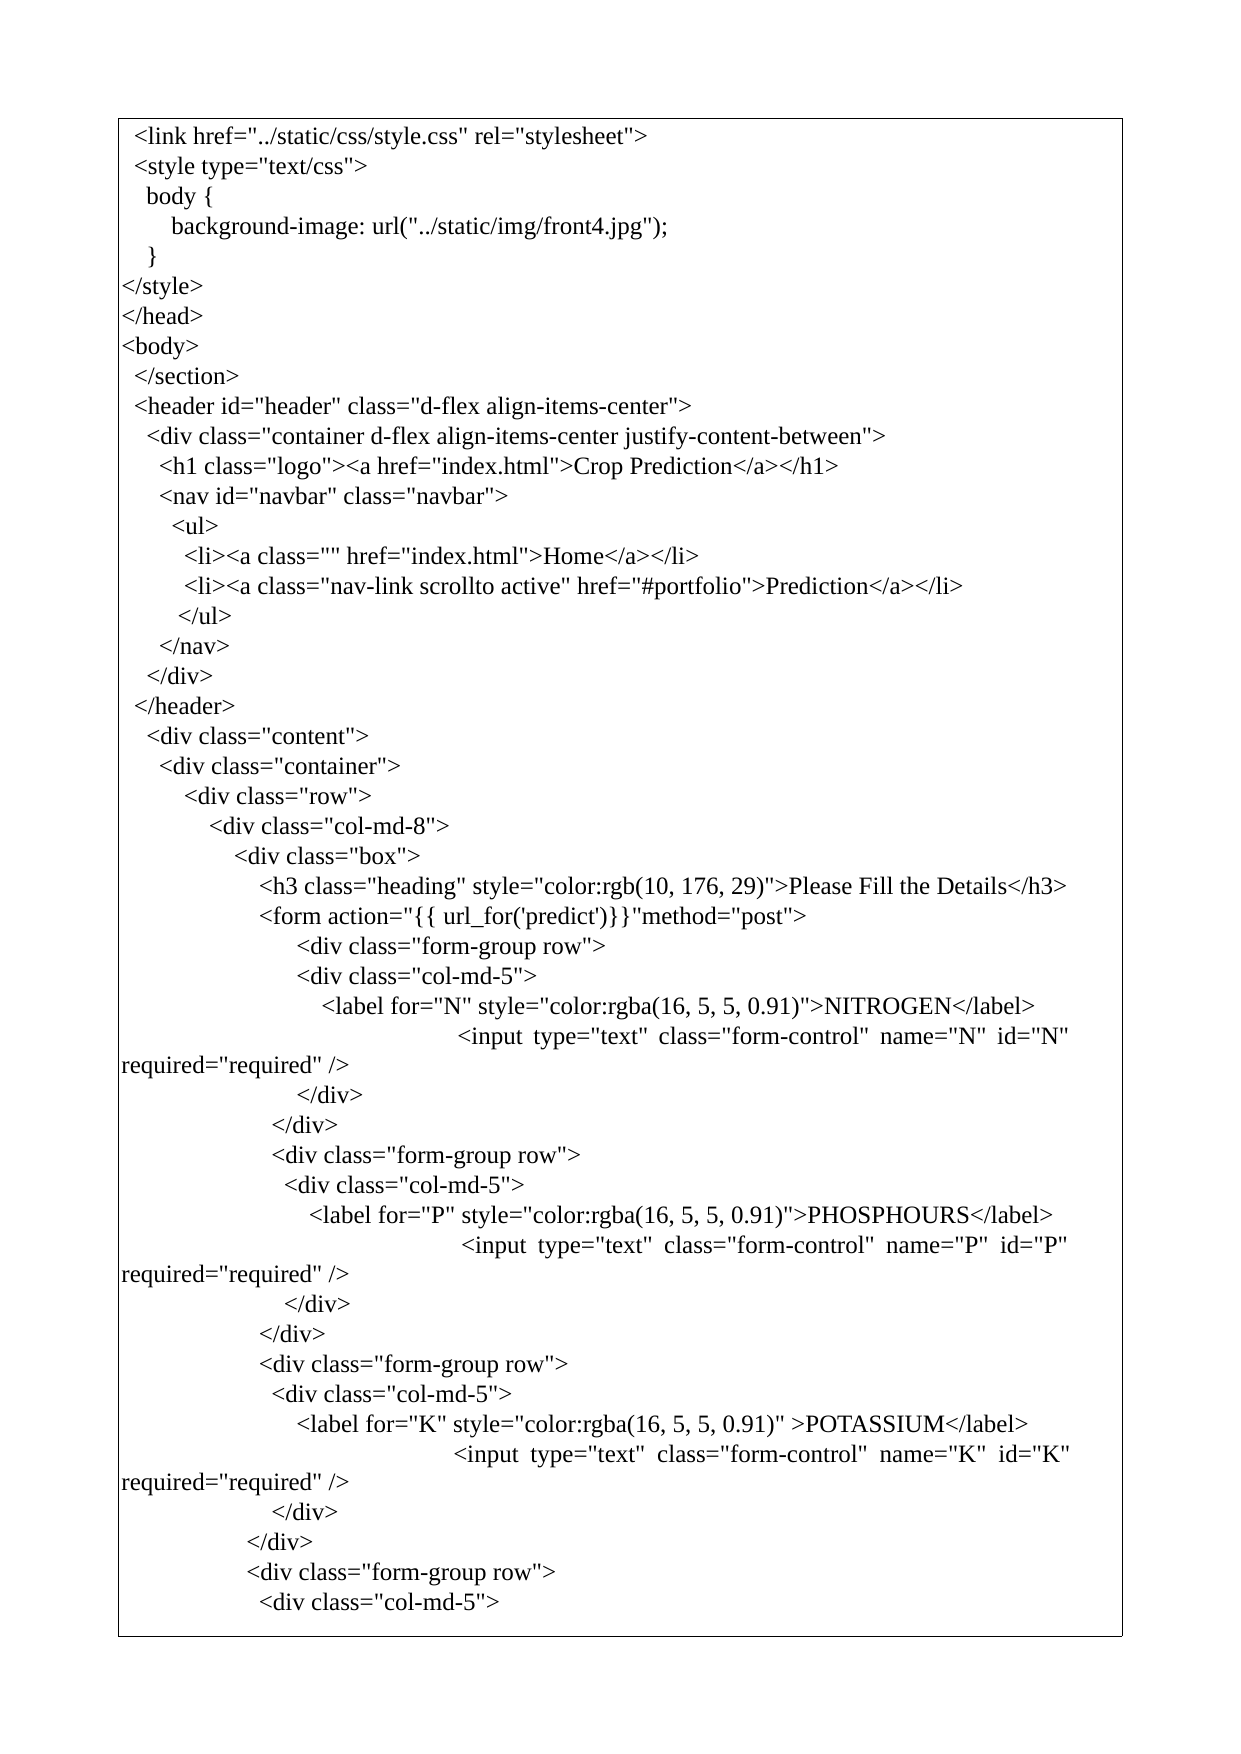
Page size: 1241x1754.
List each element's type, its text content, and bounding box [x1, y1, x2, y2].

text <body> [121, 331, 1072, 360]
text body { [121, 181, 1072, 210]
text </div> [121, 1527, 1072, 1556]
text </div> [121, 1110, 1072, 1139]
text <h3 class="heading" style="color:rgb(10, 176, 29)">Please Fill the Details</h3> [121, 871, 1072, 900]
text <div class="col-md-5"> [121, 1587, 1072, 1616]
text </div> [121, 1080, 1072, 1109]
text <div class="container"> [121, 751, 1072, 780]
text <div class="form-group row"> [121, 1557, 1072, 1586]
text <input type="text" class="form-control" name="N" id="N" required="required" /> [121, 1021, 1072, 1079]
text </div> [121, 1319, 1072, 1347]
text </ul> [121, 601, 1072, 630]
text <form action="{{ url_for('predict')}}"method="post"> [121, 901, 1072, 930]
text <div class="box"> [121, 841, 1072, 870]
text </div> [121, 1289, 1072, 1317]
text <div class="form-group row"> [121, 1140, 1072, 1169]
text </head> [121, 301, 1072, 330]
text <div class="col-md-5"> [121, 1170, 1072, 1199]
text <li><a class="" href="index.html">Home</a></li> [121, 541, 1072, 570]
text <div class="content"> [121, 721, 1072, 750]
text <link href="../static/css/style.css" rel="stylesheet"> [121, 121, 1072, 150]
text <div class="form-group row"> [121, 931, 1072, 960]
text <ul> [121, 511, 1072, 540]
text <label for="P" style="color:rgba(16, 5, 5, 0.91)">PHOSPHOURS</label> [121, 1200, 1072, 1229]
text <label for="K" style="color:rgba(16, 5, 5, 0.91)" >POTASSIUM</label> [121, 1409, 1072, 1437]
text <nav id="navbar" class="navbar"> [121, 481, 1072, 510]
text </nav> [121, 631, 1072, 660]
text <style type="text/css"> [121, 151, 1072, 180]
text <li><a class="nav-link scrollto active" href="#portfolio">Prediction</a></li> [121, 571, 1072, 600]
text <div class="col-md-5"> [121, 961, 1072, 990]
text </header> [121, 691, 1072, 720]
text </section> [121, 361, 1072, 390]
text </div> [121, 661, 1072, 690]
text <input type="text" class="form-control" name="P" id="P" required="required" /> [121, 1230, 1072, 1287]
text <div class="form-group row"> [121, 1349, 1072, 1377]
text background-image: url("../static/img/front4.jpg"); [121, 211, 1072, 240]
text <label for="N" style="color:rgba(16, 5, 5, 0.91)">NITROGEN</label> [121, 991, 1072, 1020]
text </div> [121, 1497, 1072, 1526]
text <div class="container d-flex align-items-center justify-content-between"> [121, 421, 1072, 450]
text <div class="col-md-8"> [121, 811, 1072, 840]
text <header id="header" class="d-flex align-items-center"> [121, 391, 1072, 420]
text </style> [121, 271, 1072, 300]
text <h1 class="logo"><a href="index.html">Crop Prediction</a></h1> [121, 451, 1072, 480]
text <div class="row"> [121, 781, 1072, 810]
text <div class="col-md-5"> [121, 1379, 1072, 1407]
text } [121, 241, 1072, 270]
text <input type="text" class="form-control" name="K" id="K" required="required" /> [121, 1439, 1072, 1496]
